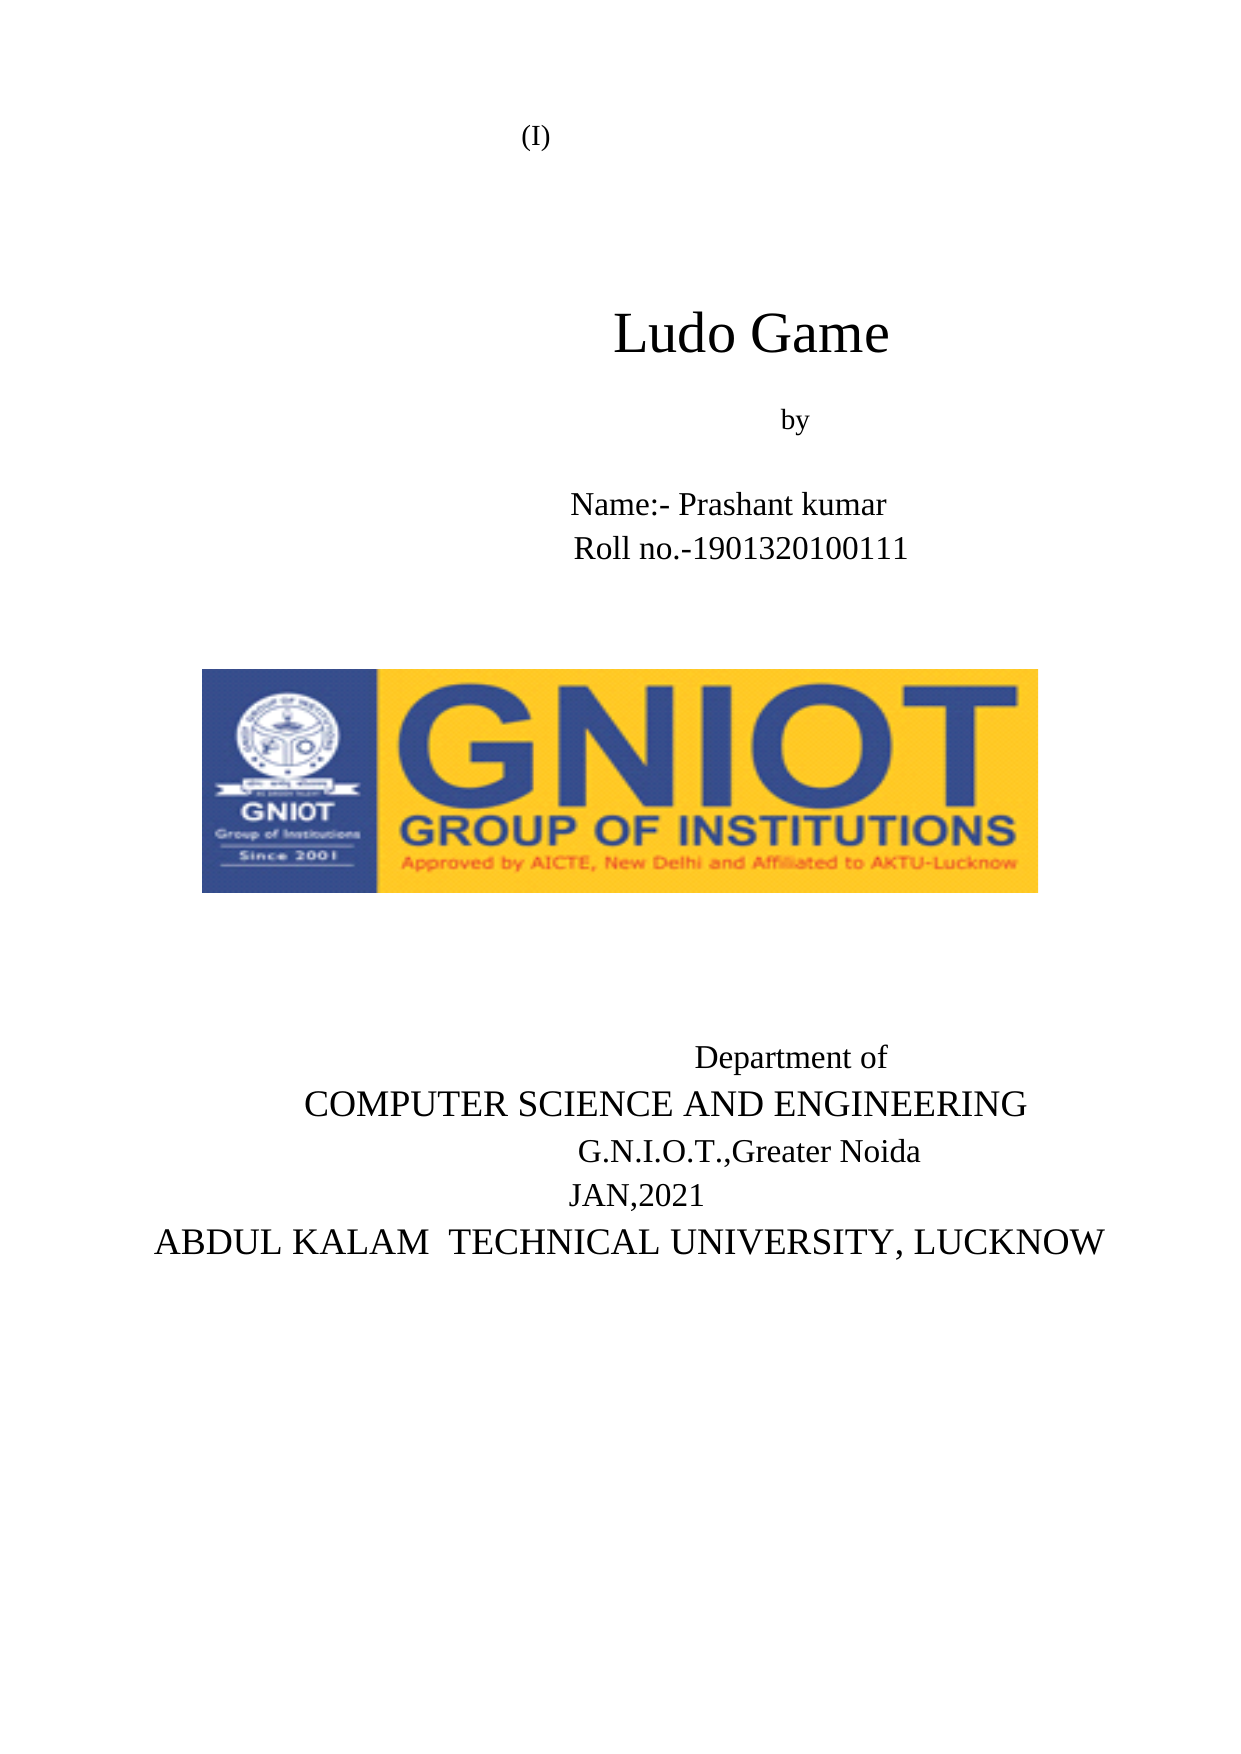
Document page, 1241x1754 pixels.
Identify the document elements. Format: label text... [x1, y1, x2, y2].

text Department of [118, 1037, 1122, 1076]
text ABDUL KALAM TECHNICAL UNIVERSITY, LUCKNOW [118, 1219, 1122, 1262]
text Name:- Prashant kumar [118, 484, 1122, 523]
text (I) [118, 118, 1122, 152]
text Roll no.-1901320100111 [118, 528, 1122, 567]
text JAN,2021 [118, 1175, 1122, 1213]
text Ludo Game [118, 298, 1122, 365]
text by [118, 375, 1122, 442]
text G.N.I.O.T.,Greater Noida [118, 1131, 1122, 1169]
text COMPUTER SCIENCE AND ENGINEERING [118, 1081, 1122, 1124]
